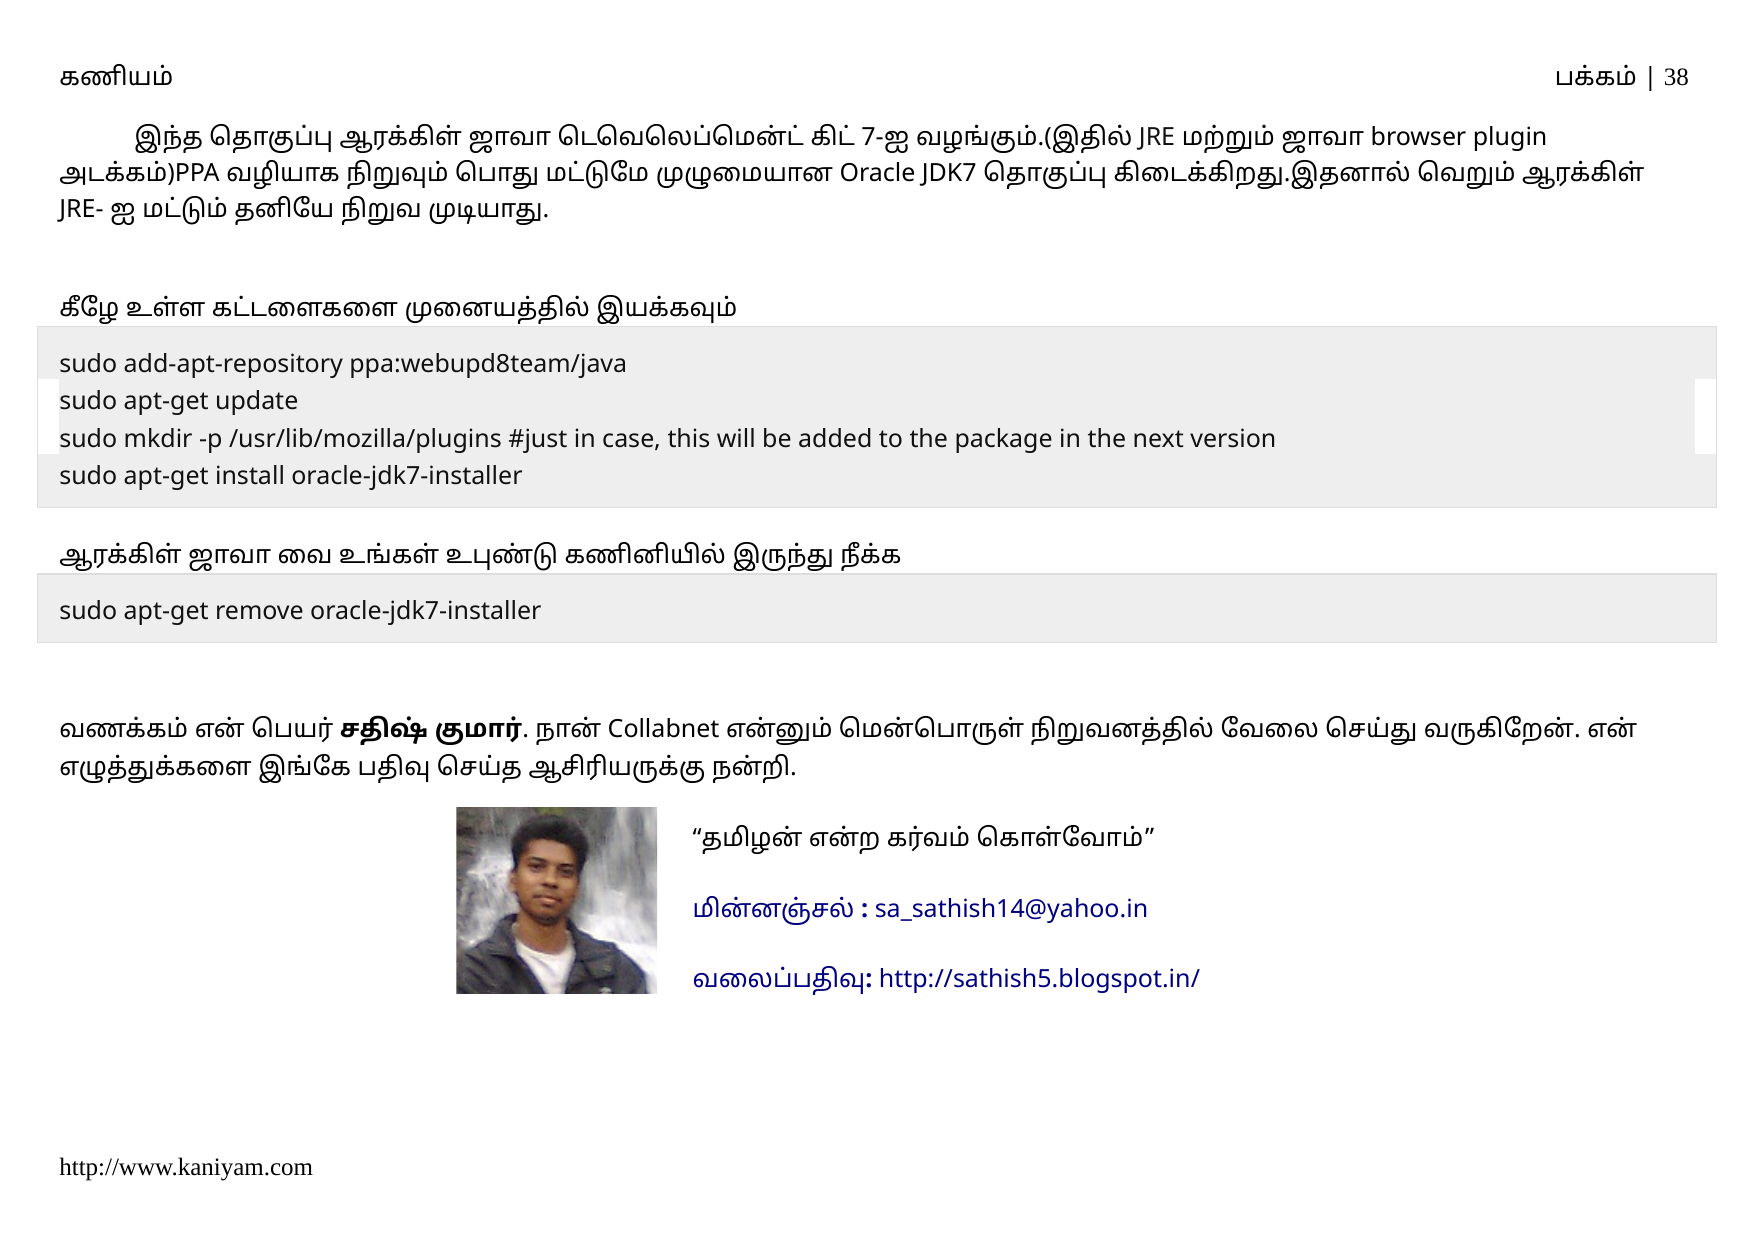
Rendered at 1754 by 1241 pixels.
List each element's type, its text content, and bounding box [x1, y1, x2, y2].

subtitle வலைப்பதிவு: http://sathish5.blogspot.in/ [59, 960, 1695, 996]
text sudo add-apt-repository ppa:webupd8team/java [38, 327, 1716, 379]
text “தமிழன் என்ற கர்வம் கொள்வோம்” [658, 819, 1695, 856]
text sudo apt-get install oracle-jdk7-installer [38, 438, 1716, 507]
text ஆரக்கிள் ஜாவா வை உங்கள் உபுண்டு கணினியில் இருந்து நீக்க [59, 542, 1695, 573]
text கீழே உள்ள கட்டளைகளை முனையத்தில் இயக்கவும் [59, 295, 1695, 326]
text sudo mkdir -p /usr/lib/mozilla/plugins #just in case, this will be added to the package in the next version [59, 417, 1695, 438]
text sudo apt-get remove oracle-jdk7-installer [38, 575, 1716, 642]
text இந்த தொகுப்பு ஆரக்கிள் ஜாவா டெவெலெப்மென்ட் கிட் 7-ஐ வழங்கும்.(இதில் JRE மற்றும் ஜாவா browser plugin அடக்கம்)PPA வழியாக நிறுவும் பொது மட்டுமே முழுமையான Oracle JDK7 தொகுப்பு கிடைக்கிறது.இதனால் வெறும் ஆரக்கிள் JRE- ஐ மட்டும் தனியே நிறுவ முடியாது. [59, 118, 1695, 227]
subtitle [59, 890, 456, 926]
text sudo apt-get update [59, 379, 1695, 417]
picture [456, 807, 658, 994]
text வணக்கம் என் பெயர் சதிஷ் குமார். நான் Collabnet என்னும் மென்பொருள் நிறுவனத்தில் வேலை செய்து வருகிறேன். என் எழுத்துக்களை இங்கே பதிவு செய்த ஆசிரியருக்கு நன்றி. [59, 711, 1695, 785]
subtitle மின்னஞ்சல் : sa_sathish14@yahoo.in [658, 890, 1695, 926]
text [59, 819, 456, 856]
